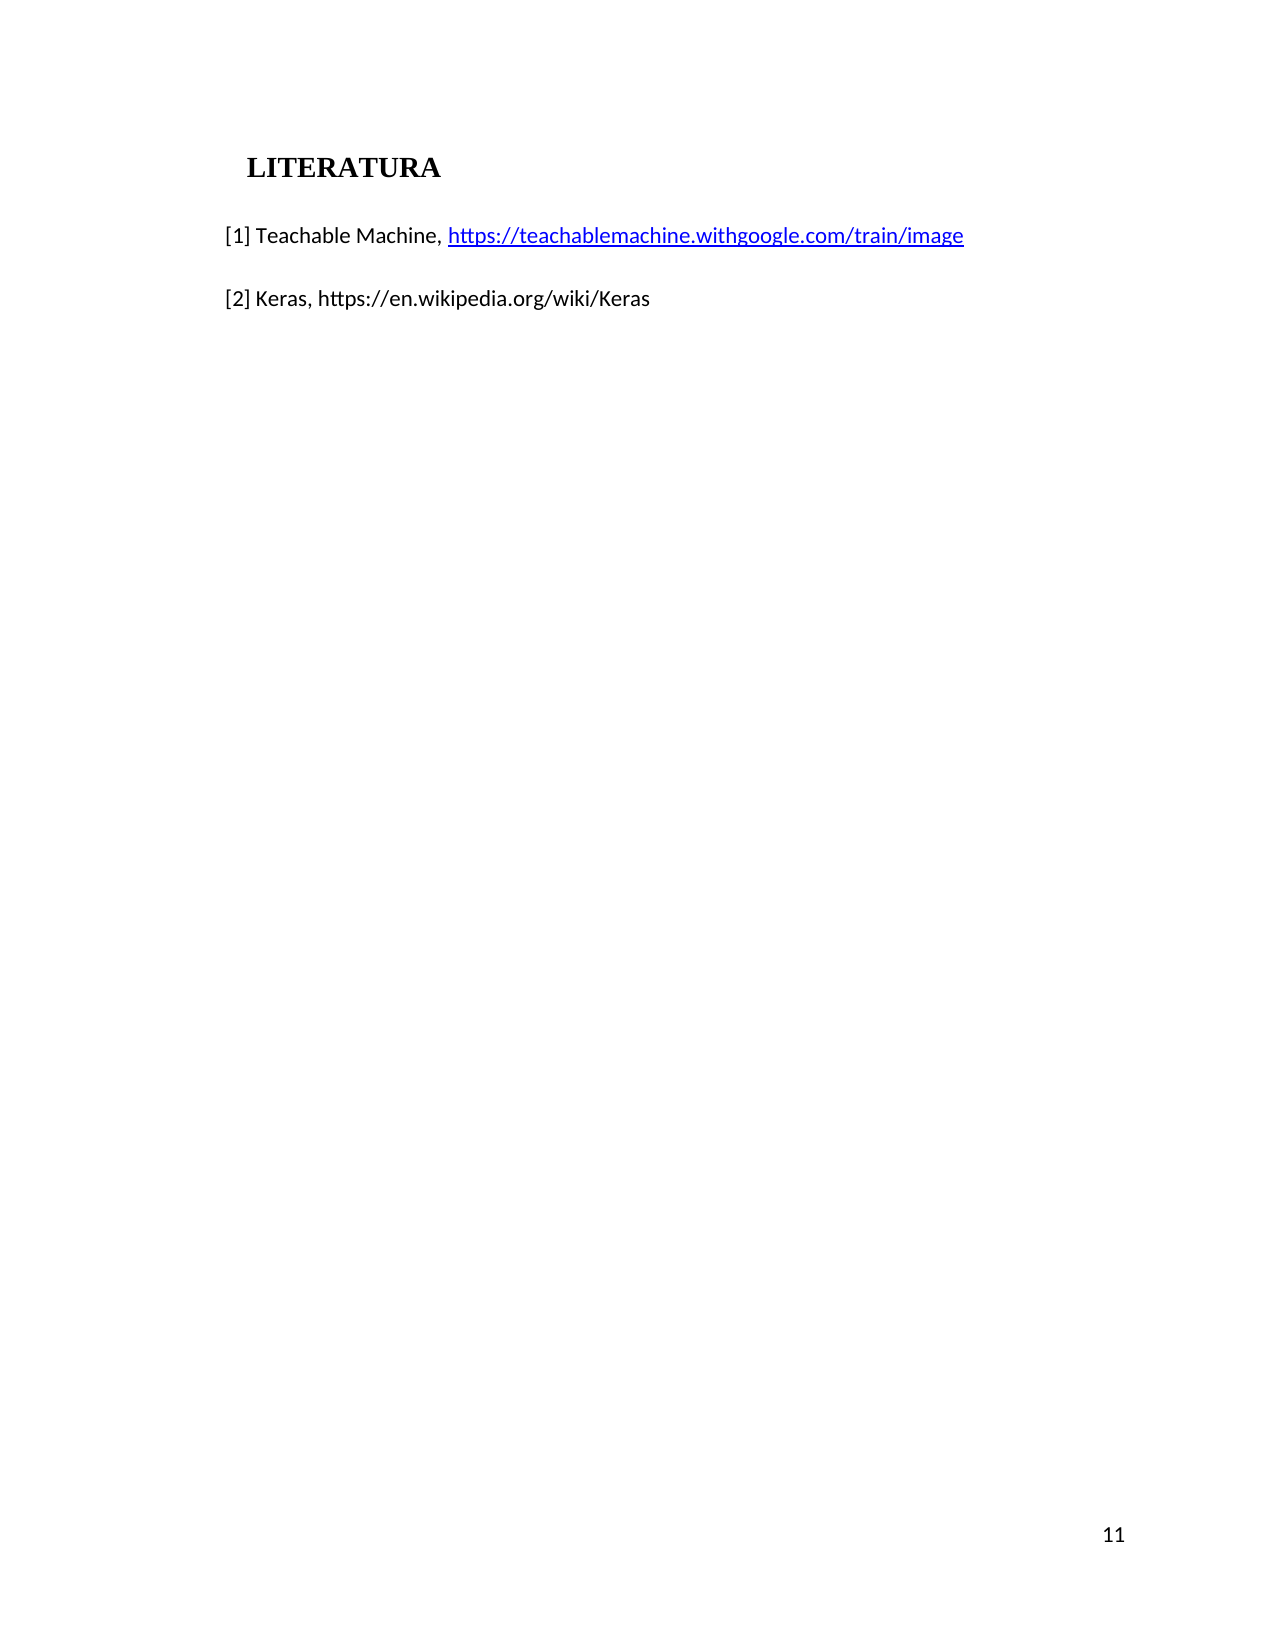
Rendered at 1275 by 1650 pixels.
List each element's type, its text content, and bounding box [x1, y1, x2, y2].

text [1] Teachable Machine, https://teachablemachine.withgoogle.com/train/image [150, 221, 1125, 249]
text [2] Keras, https://en.wikipedia.org/wiki/Keras [150, 284, 1125, 312]
list LITERATURA [209, 150, 1125, 183]
